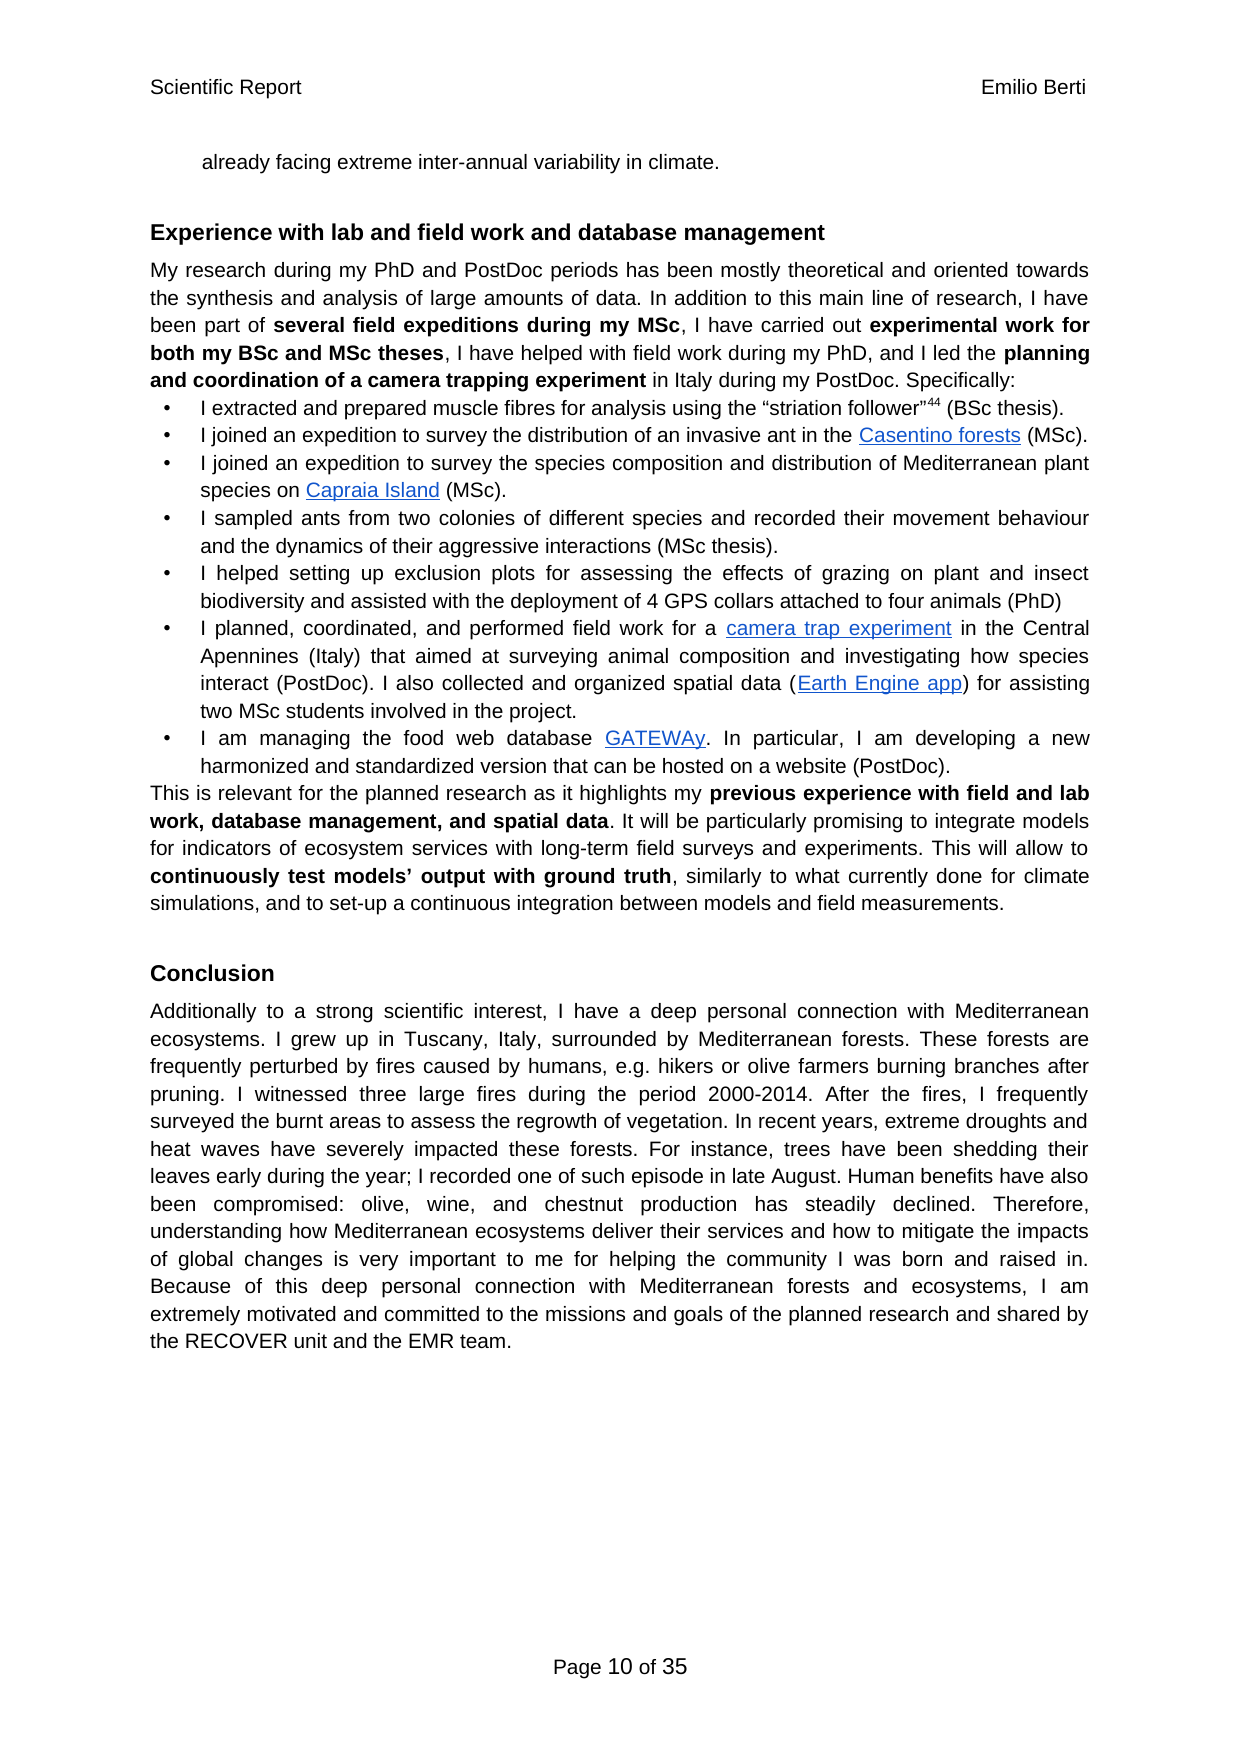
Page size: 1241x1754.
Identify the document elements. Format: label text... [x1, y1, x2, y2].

list I joined an expedition to survey the distribution of an invasive ant in the Casentino forests (MSc). [163, 423, 1090, 447]
subtitle Conclusion [150, 960, 1090, 987]
list I sampled ants from two colonies of different species and recorded their movement behaviour and the dynamics of their aggressive interactions (MSc thesis). [163, 506, 1090, 557]
list already facing extreme inter-annual variability in climate. [163, 150, 1090, 174]
text Additionally to a strong scientific interest, I have a deep personal connection with Mediterranean ecosystems. I grew up in Tuscany, Italy, surrounded by Mediterranean forests. These forests are frequently perturbed by fires caused by humans, e.g. hikers or olive farmers burning branches after pruning. I witnessed three large fires during the period 2000-2014. After the fires, I frequently surveyed the burnt areas to assess the regrowth of vegetation. In recent years, extreme droughts and heat waves have severely impacted these forests. For instance, trees have been shedding their leaves early during the year; I recorded one of such episode in late August. Human benefits have also been compromised: olive, wine, and chestnut production has steadily declined. Therefore, understanding how Mediterranean ecosystems deliver their services and how to mitigate the impacts of global changes is very important to me for helping the community I was born and raised in. Because of this deep personal connection with Mediterranean forests and ecosystems, I am extremely motivated and committed to the missions and goals of the planned research and shared by the RECOVER unit and the EMR team. [150, 999, 1090, 1353]
list I planned, coordinated, and performed field work for a camera trap experiment in the Central Apennines (Italy) that aimed at surveying animal composition and investigating how species interact (PostDoc). I also collected and organized spatial data (Earth Engine app) for assisting two MSc students involved in the project. [163, 616, 1090, 723]
list I joined an expedition to survey the species composition and distribution of Mediterranean plant species on Capraia Island (MSc). [163, 451, 1090, 502]
subtitle Experience with lab and field work and database management [150, 219, 1090, 246]
list I extracted and prepared muscle fibres for analysis using the “striation follower”44 (BSc thesis). [163, 396, 1090, 419]
list I am managing the food web database GATEWAy. In particular, I am developing a new harmonized and standardized version that can be hosted on a website (PostDoc). [163, 726, 1090, 778]
text This is relevant for the planned research as it highlights my previous experience with field and lab work, database management, and spatial data. It will be particularly promising to integrate models for indicators of ecosystem services with long-term field surveys and experiments. This will allow to continuously test models’ output with ground truth, similarly to what currently done for climate simulations, and to set-up a continuous integration between models and field measurements. [150, 781, 1090, 915]
list I helped setting up exclusion plots for assessing the effects of grazing on plant and insect biodiversity and assisted with the deployment of 4 GPS collars attached to four animals (PhD) [163, 561, 1090, 612]
text My research during my PhD and PostDoc periods has been mostly theoretical and oriented towards the synthesis and analysis of large amounts of data. In addition to this main line of research, I have been part of several field expeditions during my MSc, I have carried out experimental work for both my BSc and MSc theses, I have helped with field work during my PhD, and I led the planning and coordination of a camera trapping experiment in Italy during my PostDoc. Specifically: [150, 258, 1090, 392]
